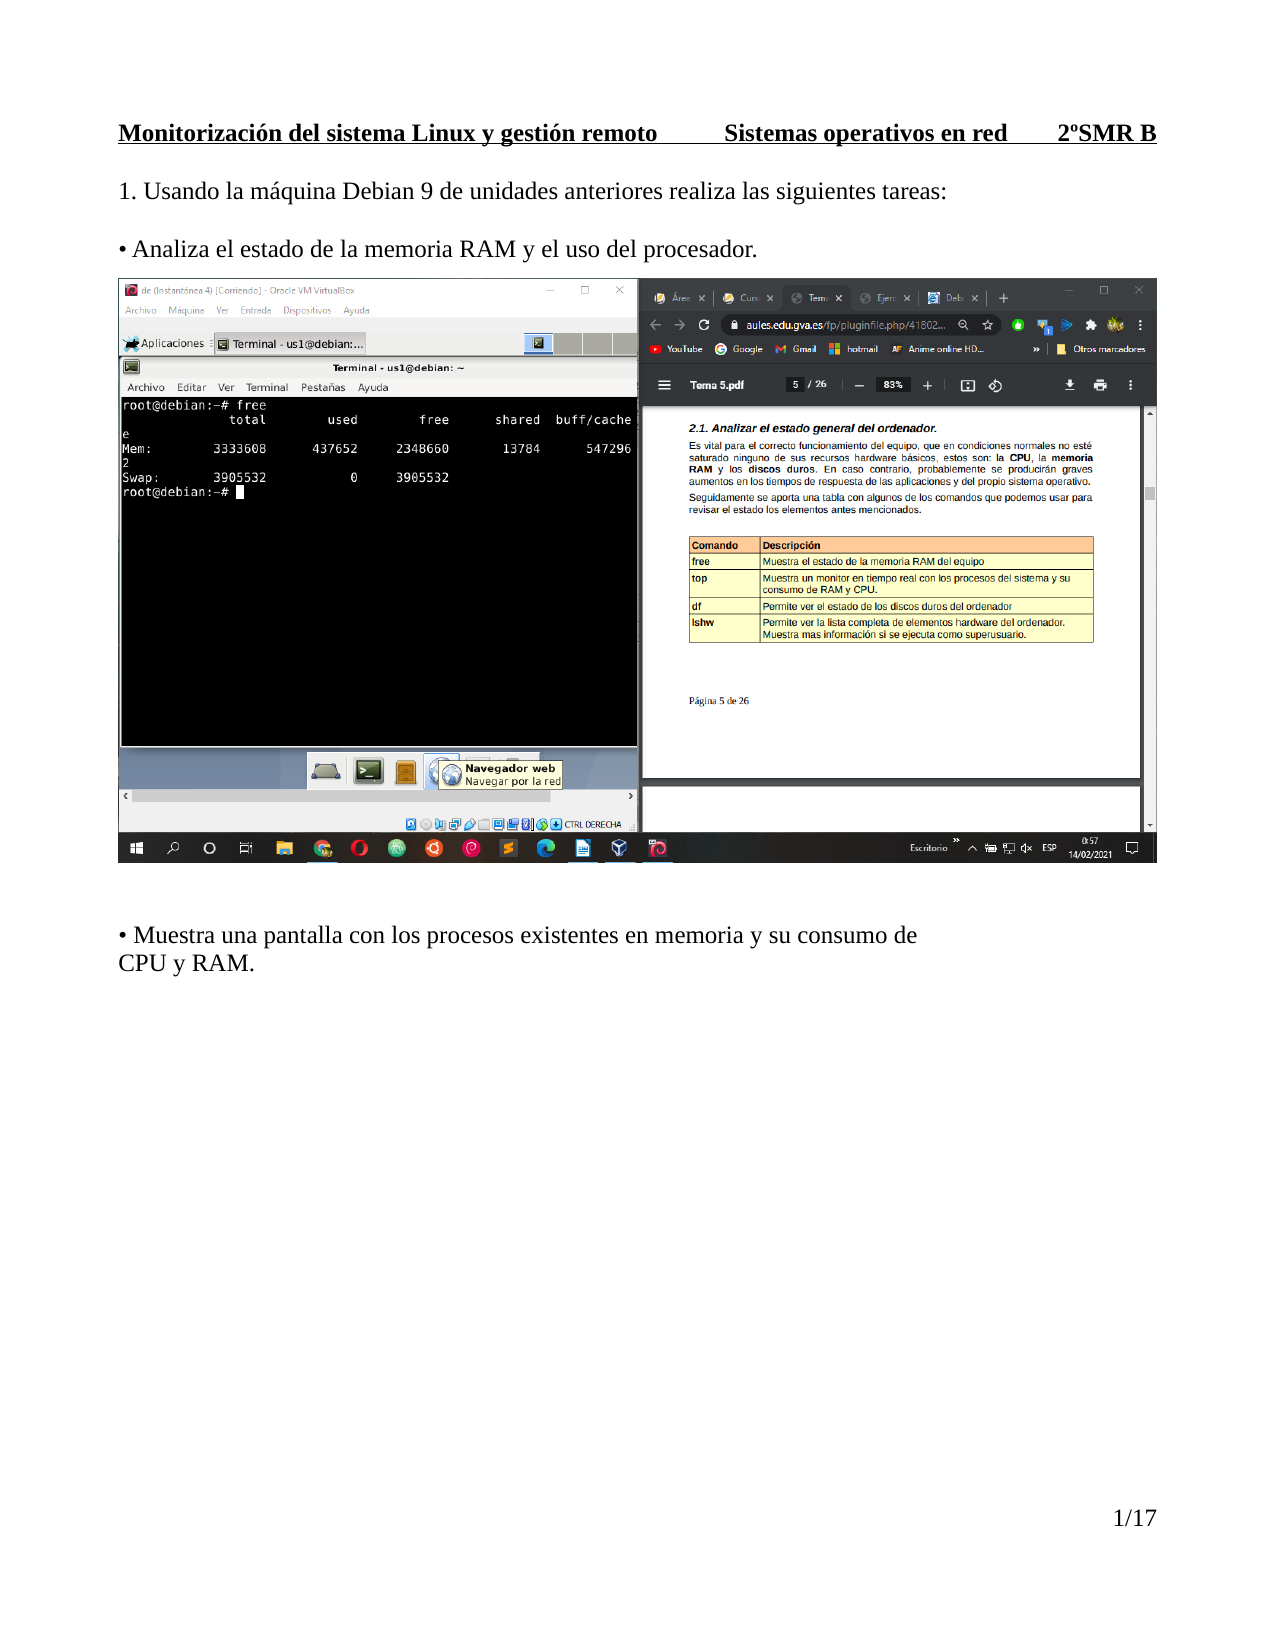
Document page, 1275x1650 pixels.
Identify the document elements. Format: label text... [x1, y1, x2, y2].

text • Analiza el estado de la memoria RAM y el uso del procesador. [118, 234, 1157, 263]
picture [118, 278, 1157, 863]
text 1. Usando la máquina Debian 9 de unidades anteriores realiza las siguientes tareas: [118, 176, 1157, 205]
text • Muestra una pantalla con los procesos existentes en memoria y su consumo de [118, 920, 1157, 948]
text CPU y RAM. [118, 948, 1157, 977]
